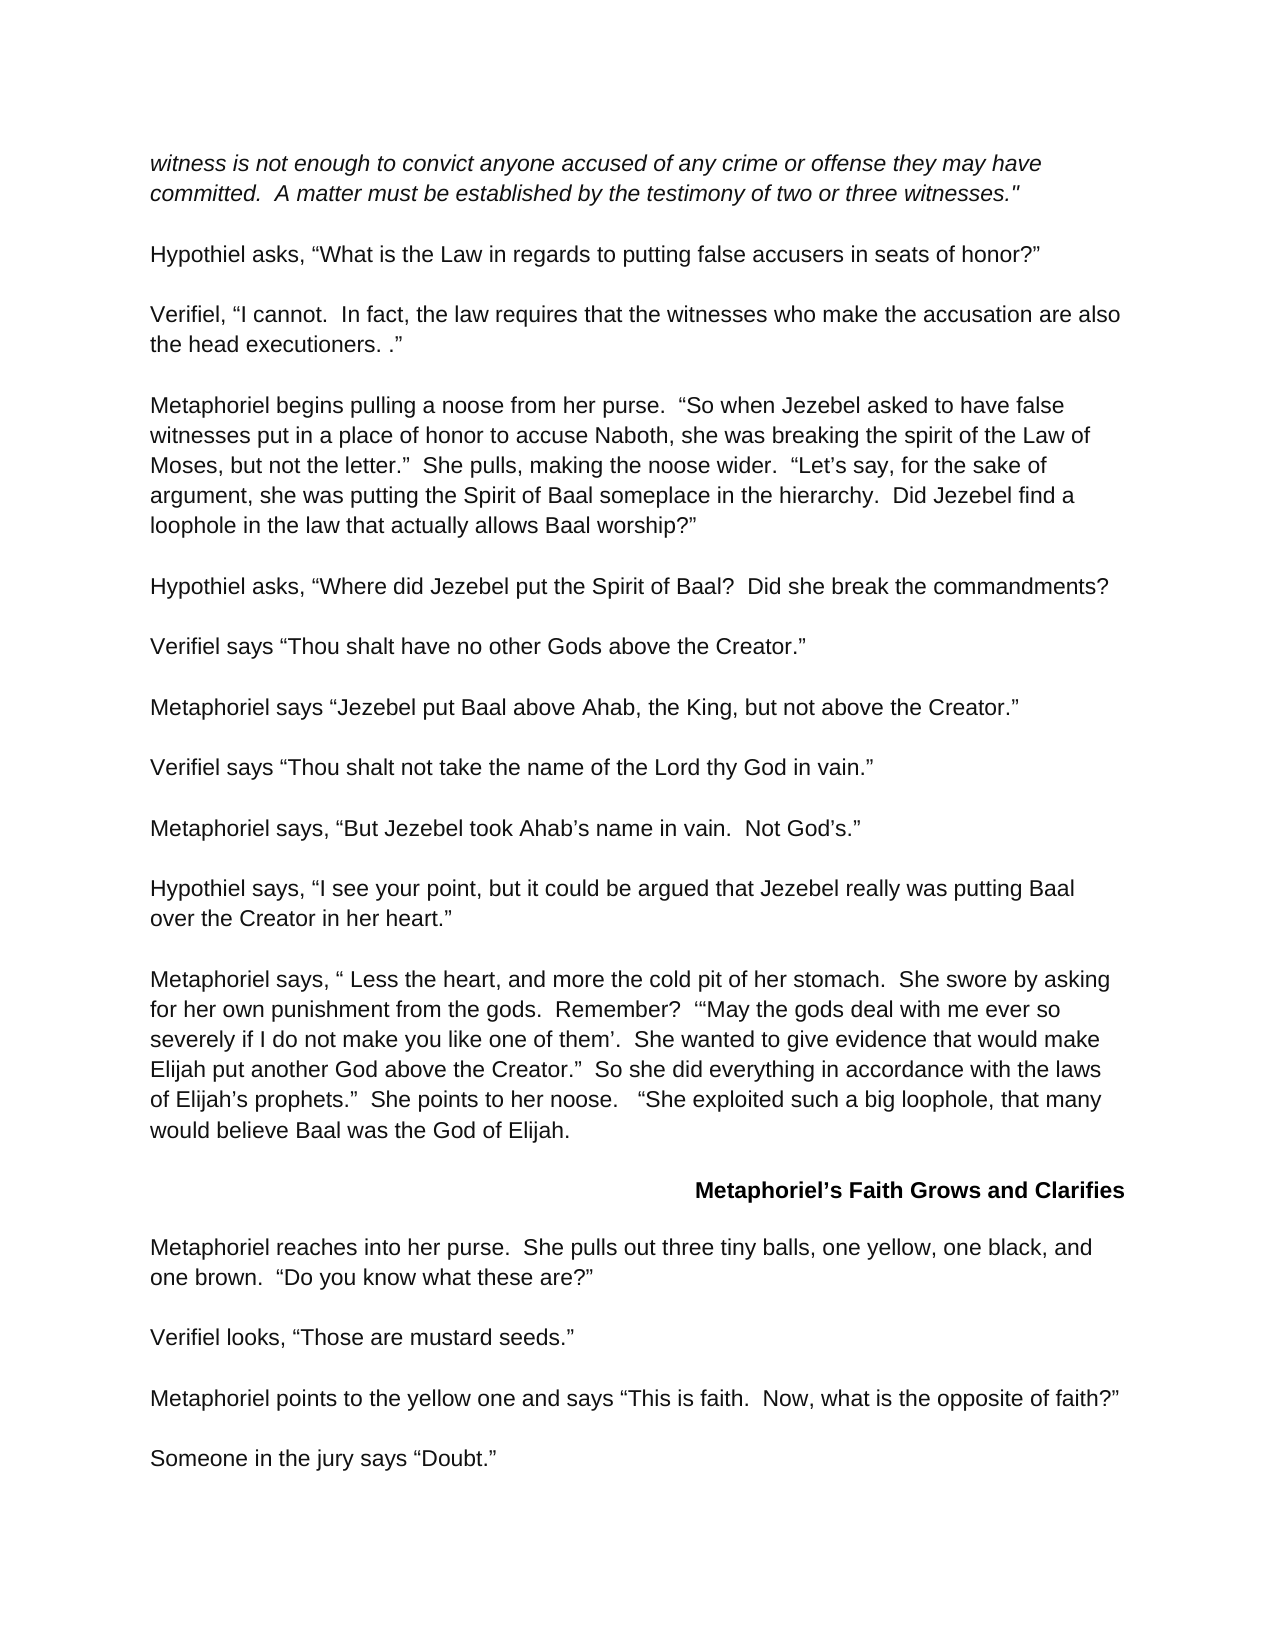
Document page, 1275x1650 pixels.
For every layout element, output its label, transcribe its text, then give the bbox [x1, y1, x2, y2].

text Verifiel says “Thou shalt have no other Gods above the Creator.” [150, 633, 1125, 660]
subtitle Metaphoriel’s Faith Grows and Clarifies [150, 1177, 1125, 1203]
text Metaphoriel begins pulling a noose from her purse. “So when Jezebel asked to have false witnesses put in a place of honor to accuse Naboth, she was breaking the spirit of the Law of Moses, but not the letter.” She pulls, making the noose wider. “Let’s say, for the sake of argument, she was putting the Spirit of Baal someplace in the hierarchy. Did Jezebel find a loophole in the law that actually allows Baal worship?” [150, 392, 1125, 539]
text Metaphoriel says, “But Jezebel took Ahab’s name in vain. Not God’s.” [150, 814, 1125, 841]
text Metaphoriel points to the yellow one and says “This is faith. Now, what is the opposite of faith?” [150, 1385, 1125, 1411]
text Metaphoriel reaches into her purse. She pulls out three tiny balls, one yellow, one black, and one brown. “Do you know what these are?” [150, 1234, 1125, 1290]
text Hypothiel asks, “What is the Law in regards to putting false accusers in seats of honor?” Verifiel, “I cannot. In fact, the law requires that the witnesses who make the accusation are also the head executioners. .” [150, 241, 1125, 358]
text Metaphoriel says “Jezebel put Baal above Ahab, the King, but not above the Creator.” [150, 694, 1125, 720]
text Hypothiel asks, “Where did Jezebel put the Spirit of Baal? Did she break the commandments? [150, 573, 1125, 599]
text Verifiel says “Thou shalt not take the name of the Lord thy God in vain.” [150, 754, 1125, 781]
text Hypothiel says, “I see your point, but it could be argued that Jezebel really was putting Baal over the Creator in her heart.” Metaphoriel says, “ Less the heart, and more the cold pit of her stomach. She swore by asking for her own punishment from the gods. Remember? ‘“May the gods deal with me ever so severely if I do not make you like one of them’. She wanted to give evidence that would make Elijah put another God above the Creator.” So she did everything in accordance with the laws of Elijah’s prophets.” She points to her noose. “She exploited such a big loophole, that many would believe Baal was the God of Elijah. [150, 875, 1125, 1143]
text Someone in the jury says “Doubt.” [150, 1445, 1125, 1471]
text witness is not enough to convict anyone accused of any crime or offense they may have committed. A matter must be established by the testimony of two or three witnesses." [150, 150, 1125, 207]
text Verifiel looks, “Those are mustard seeds.” [150, 1324, 1125, 1351]
